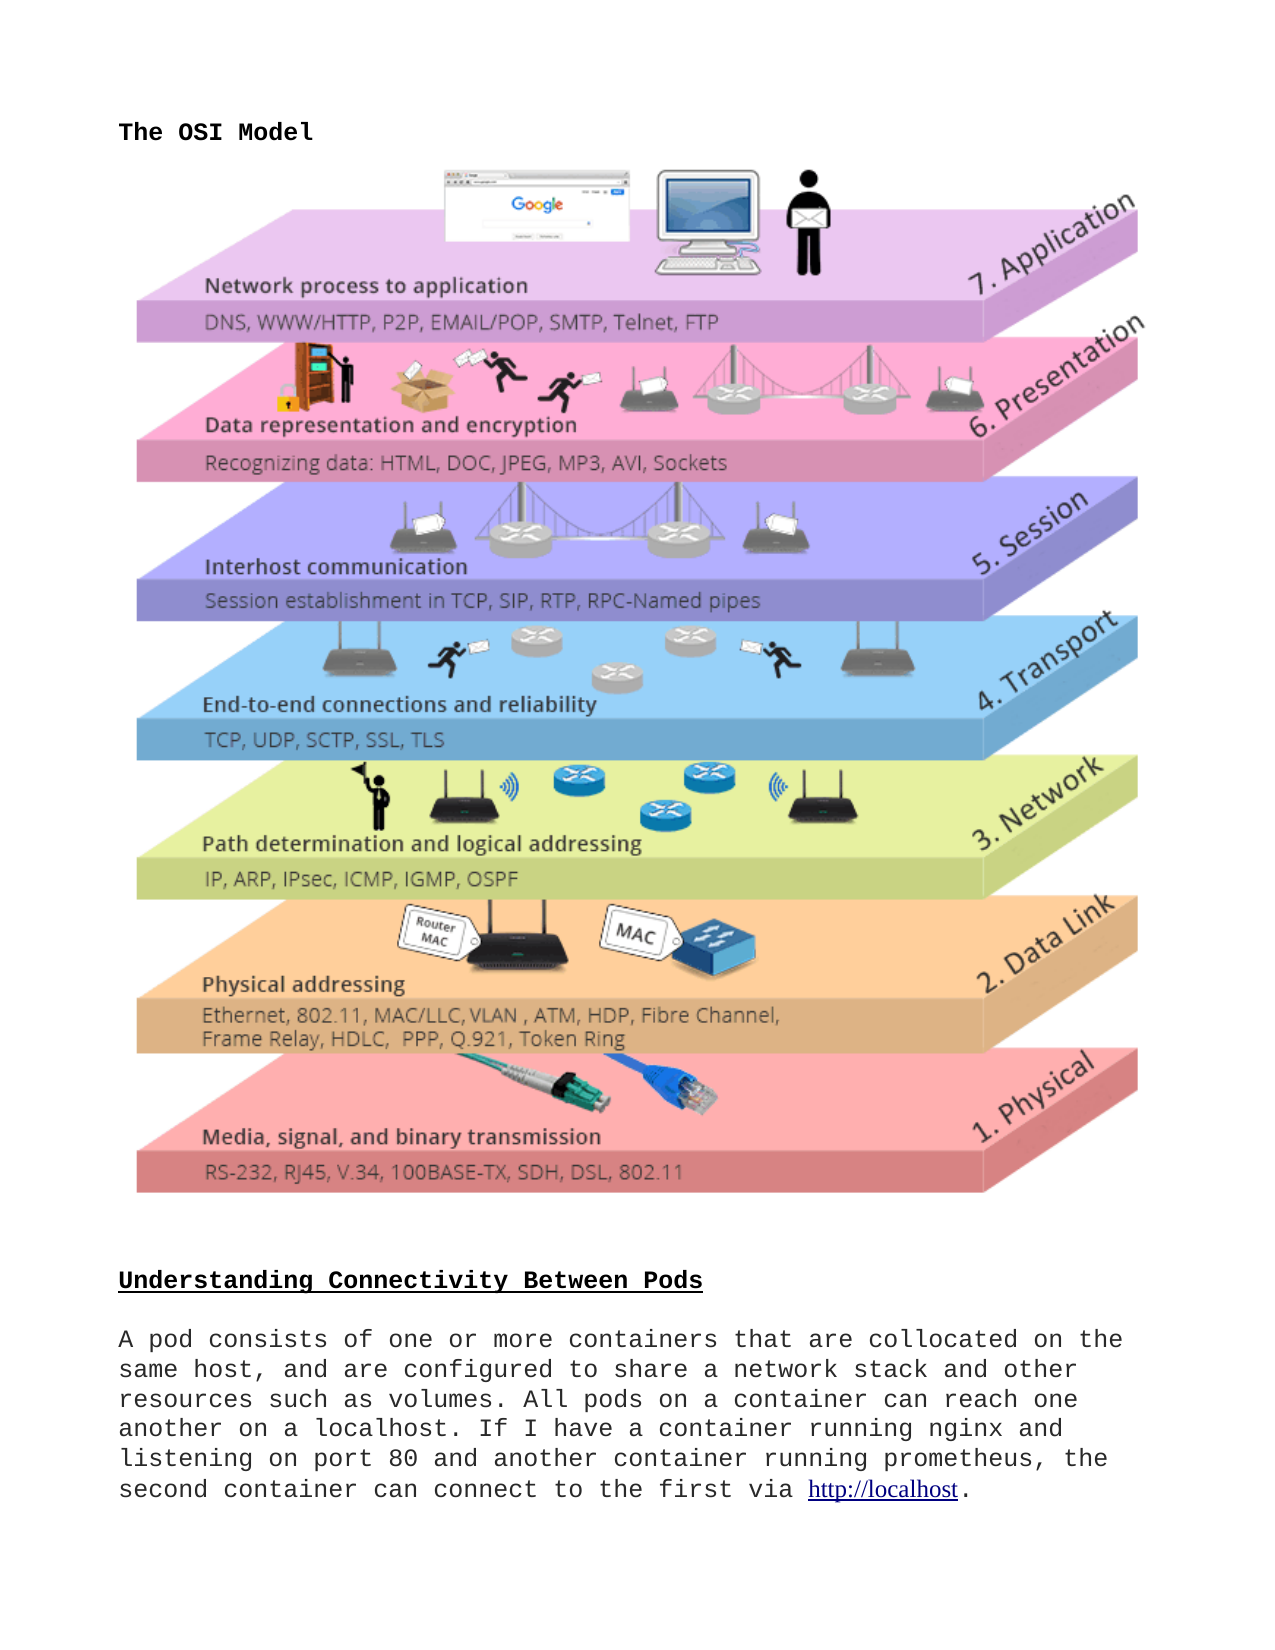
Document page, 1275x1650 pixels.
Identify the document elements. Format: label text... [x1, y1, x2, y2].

text Understanding Connectivity Between Pods [118, 1266, 1157, 1296]
text The OSI Model [118, 118, 1157, 148]
text A pod consists of one or more containers that are collocated on the same host, and are configured to share a network stack and other resources such as volumes. All pods on a container can reach one another on a localhost. If I have a container running nginx and listening on port 80 and another container running prometheus, the second container can connect to the first via http://localhost. [118, 1326, 1157, 1505]
picture [118, 152, 1157, 1209]
